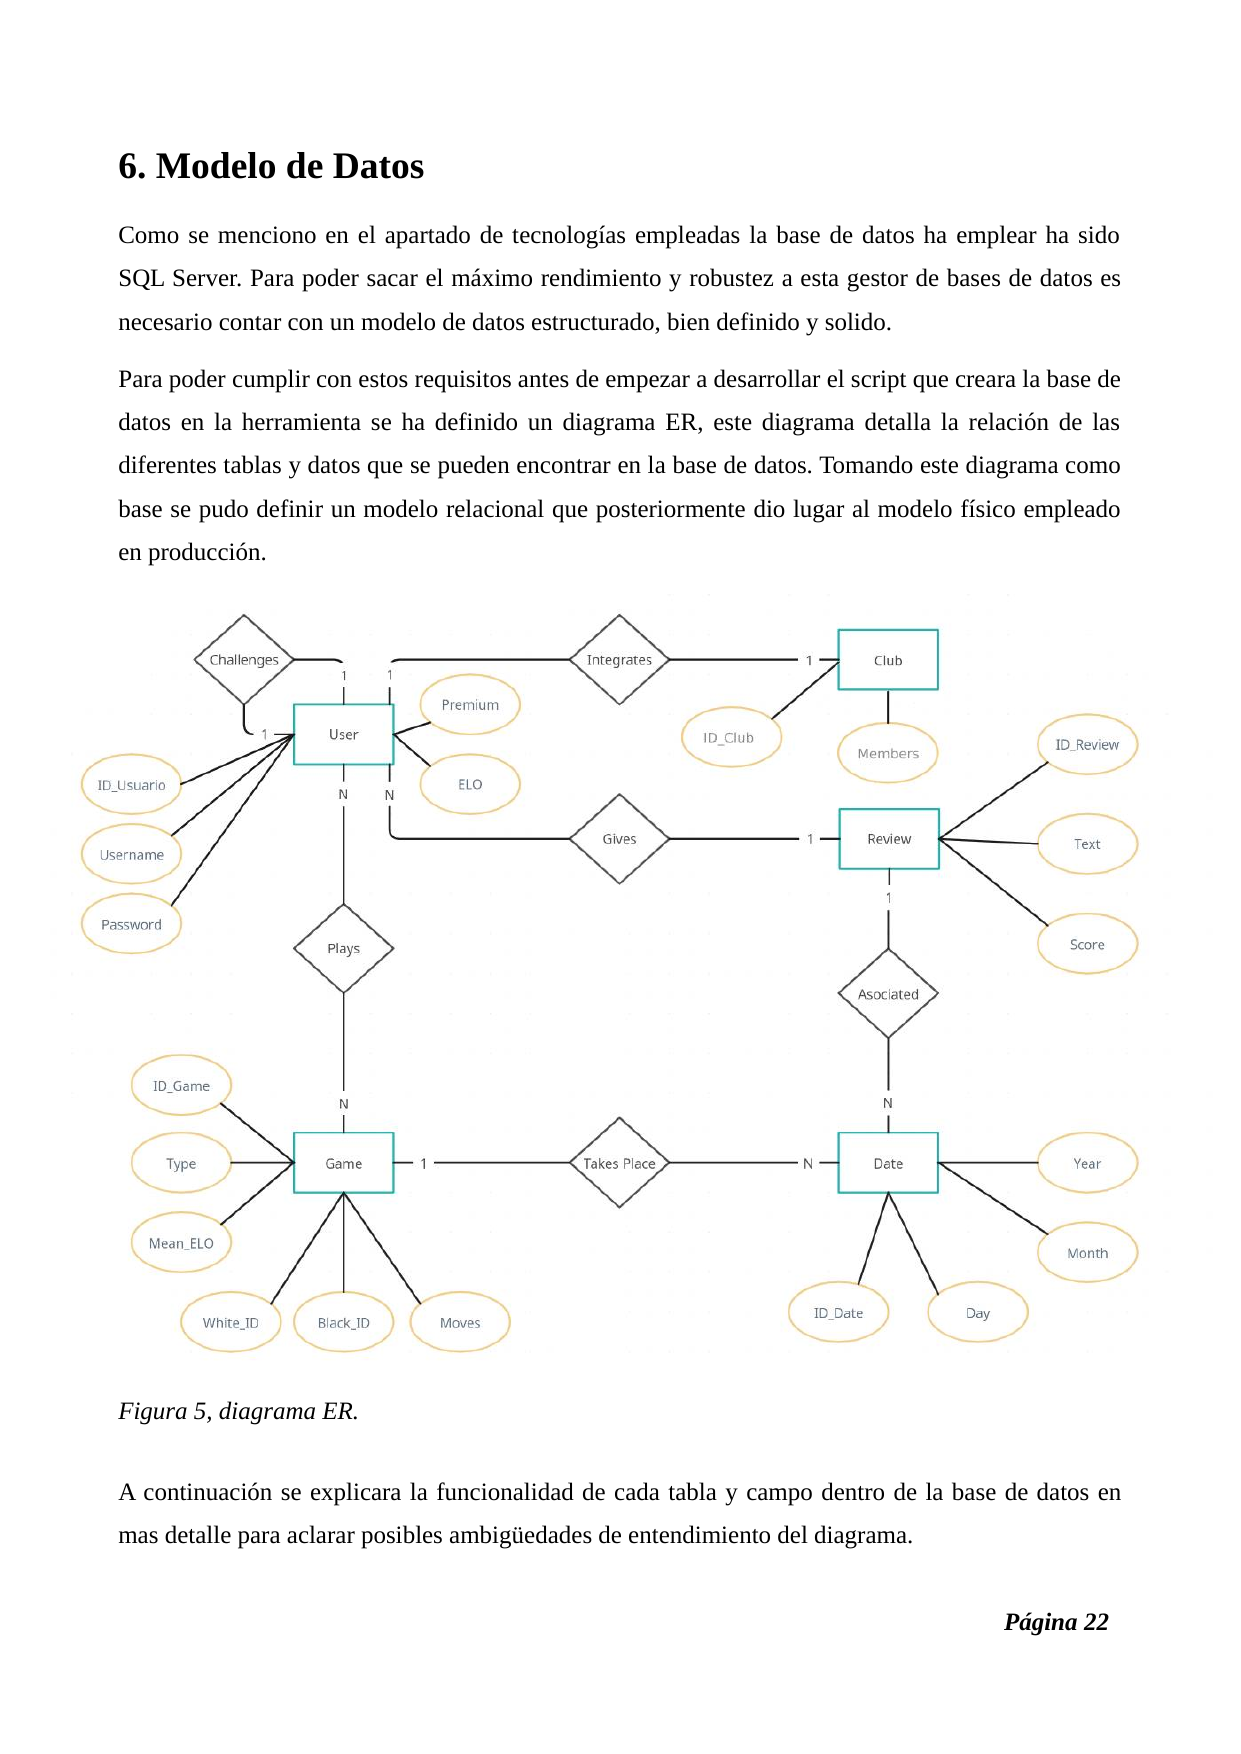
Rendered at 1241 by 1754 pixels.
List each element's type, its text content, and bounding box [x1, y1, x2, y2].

subtitle Figura 5, diagrama ER. [118, 1382, 1122, 1425]
picture [0, 594, 1241, 1382]
subtitle A continuación se explicara la funcionalidad de cada tabla y campo dentro de la base de datos en mas detalle para aclarar posibles ambigüedades de entendimiento del diagrama. [118, 1477, 1122, 1549]
text Como se menciono en el apartado de tecnologías empleadas la base de datos ha emplear ha sido SQL Server. Para poder sacar el máximo rendimiento y robustez a esta gestor de bases de datos es necesario contar con un modelo de datos estructurado, bien definido y solido. [118, 220, 1122, 335]
subtitle 6. Modelo de Datos [118, 143, 1122, 186]
subtitle Para poder cumplir con estos requisitos antes de empezar a desarrollar el script que creara la base de datos en la herramienta se ha definido un diagrama ER, este diagrama detalla la relación de las diferentes tablas y datos que se pueden encontrar en la base de datos. Tomando este diagrama como base se pudo definir un modelo relacional que posteriormente dio lugar al modelo físico empleado en producción. [118, 364, 1122, 566]
